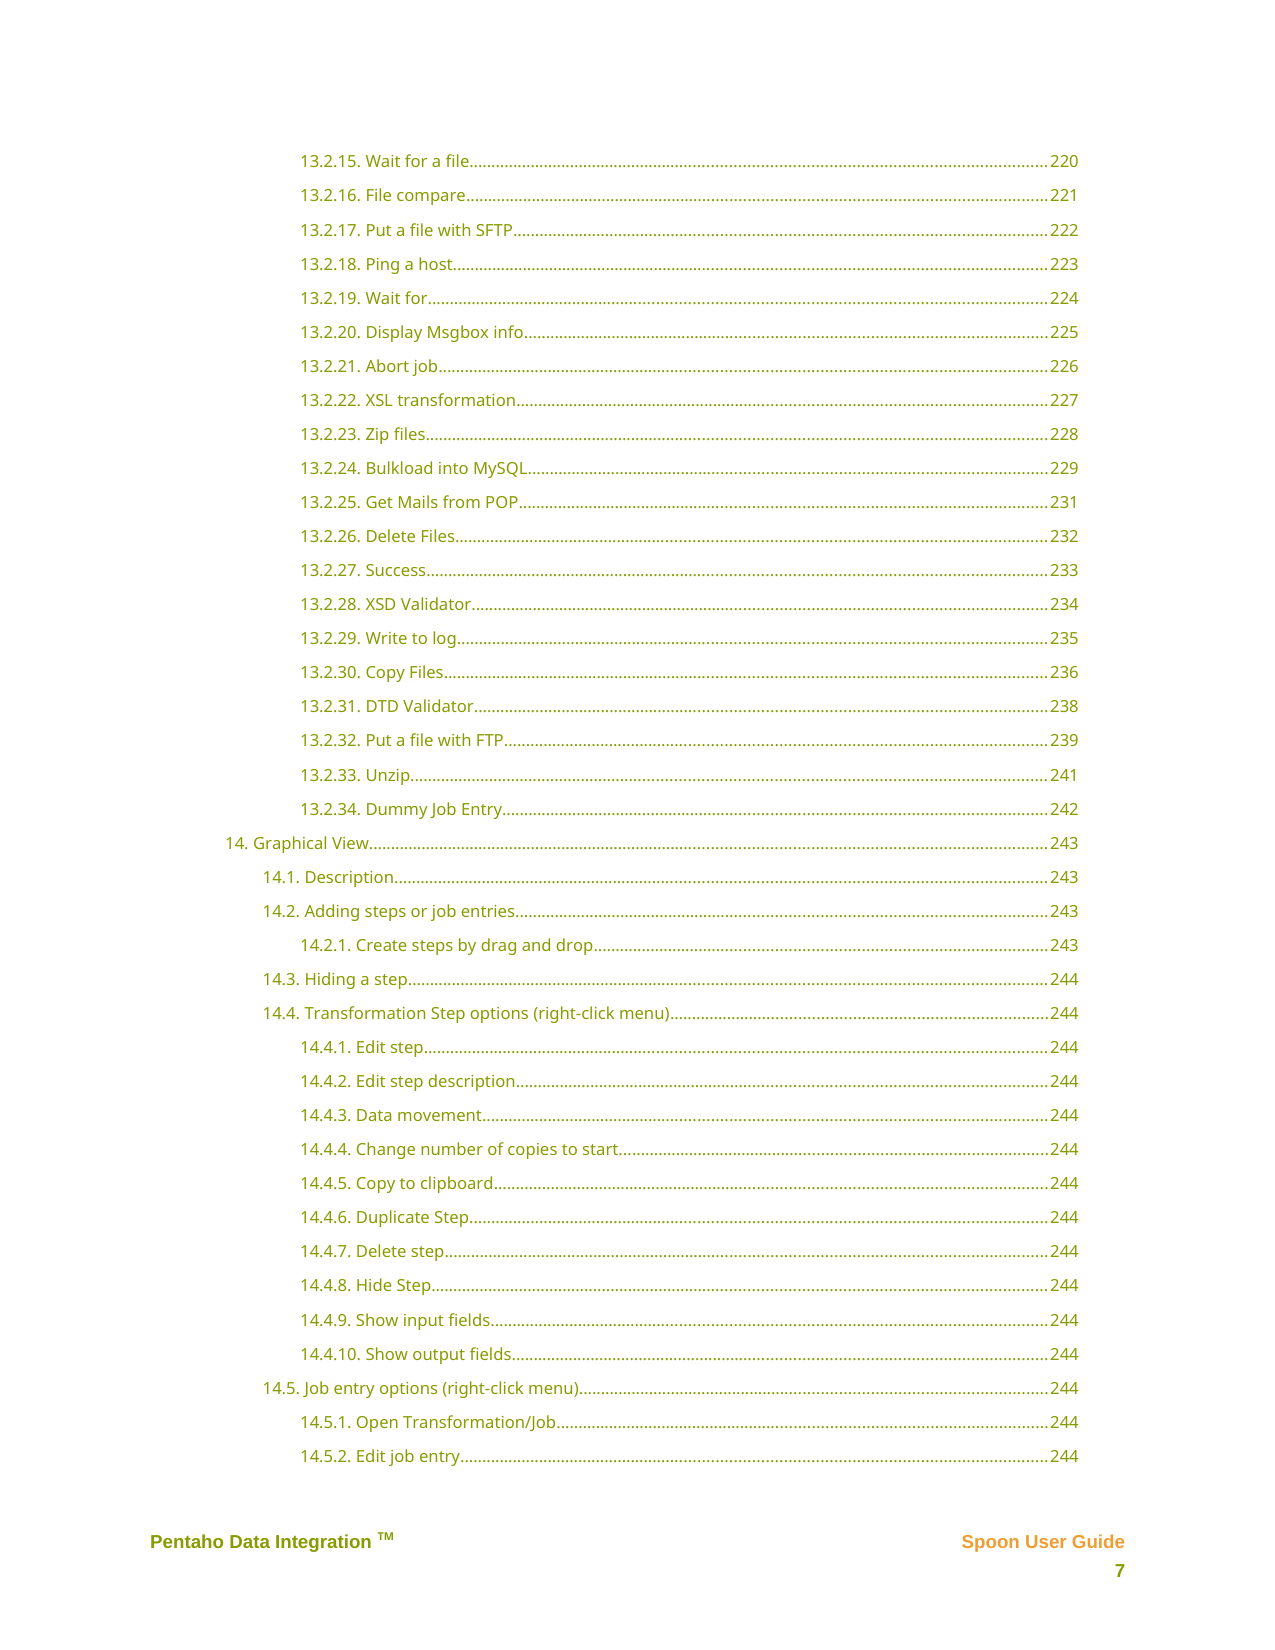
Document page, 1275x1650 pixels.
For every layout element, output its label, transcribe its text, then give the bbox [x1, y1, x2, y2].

text 14.4.7. Delete step 244 [300, 1240, 1125, 1263]
text 13.2.34. Dummy Job Entry 242 [300, 797, 1125, 820]
text 14.4.10. Show output fields 244 [300, 1342, 1125, 1365]
text 14.4.5. Copy to clipboard 244 [300, 1172, 1125, 1194]
text 13.2.32. Put a file with FTP 239 [300, 729, 1125, 752]
text 14.5. Job entry options (right-click menu) 244 [262, 1376, 1125, 1399]
text 13.2.31. DTD Validator 238 [300, 695, 1125, 718]
text 14.4.3. Data movement 244 [300, 1104, 1125, 1126]
text 14.5.2. Edit job entry 244 [300, 1444, 1125, 1467]
text 14.4.2. Edit step description 244 [300, 1070, 1125, 1092]
text 13.2.20. Display Msgbox info 225 [300, 320, 1125, 343]
text 14.4.4. Change number of copies to start... 244 [300, 1138, 1125, 1161]
text 14.1. Description 243 [262, 865, 1125, 888]
text 13.2.22. XSL transformation 227 [300, 388, 1125, 411]
text 13.2.29. Write to log 235 [300, 627, 1125, 649]
text 13.2.28. XSD Validator 234 [300, 593, 1125, 616]
text 13.2.26. Delete Files 232 [300, 525, 1125, 547]
text 14.4.6. Duplicate Step 244 [300, 1206, 1125, 1229]
text 13.2.25. Get Mails from POP 231 [300, 491, 1125, 513]
text 14.2. Adding steps or job entries 243 [262, 899, 1125, 922]
text 14.4. Transformation Step options (right-click menu) 244 [262, 1002, 1125, 1024]
text 13.2.21. Abort job 226 [300, 354, 1125, 377]
text 14. Graphical View 243 [225, 831, 1200, 854]
text 13.2.30. Copy Files 236 [300, 661, 1125, 684]
text 13.2.24. Bulkload into MySQL 229 [300, 457, 1125, 479]
text 14.3. Hiding a step 244 [262, 967, 1125, 990]
text 13.2.27. Success 233 [300, 559, 1125, 581]
text 14.4.9. Show input fields 244 [300, 1308, 1125, 1331]
text 14.4.1. Edit step 244 [300, 1036, 1125, 1058]
text 13.2.33. Unzip 241 [300, 763, 1125, 786]
text 13.2.23. Zip files 228 [300, 422, 1125, 445]
text 13.2.17. Put a file with SFTP 222 [300, 218, 1125, 241]
text 13.2.15. Wait for a file 220 [300, 150, 1125, 173]
text 13.2.18. Ping a host 223 [300, 252, 1125, 275]
text 14.2.1. Create steps by drag and drop 243 [300, 933, 1125, 956]
text 14.4.8. Hide Step 244 [300, 1274, 1125, 1297]
text 13.2.19. Wait for 224 [300, 286, 1125, 309]
text 13.2.16. File compare 221 [300, 184, 1125, 207]
text 14.5.1. Open Transformation/Job 244 [300, 1410, 1125, 1433]
